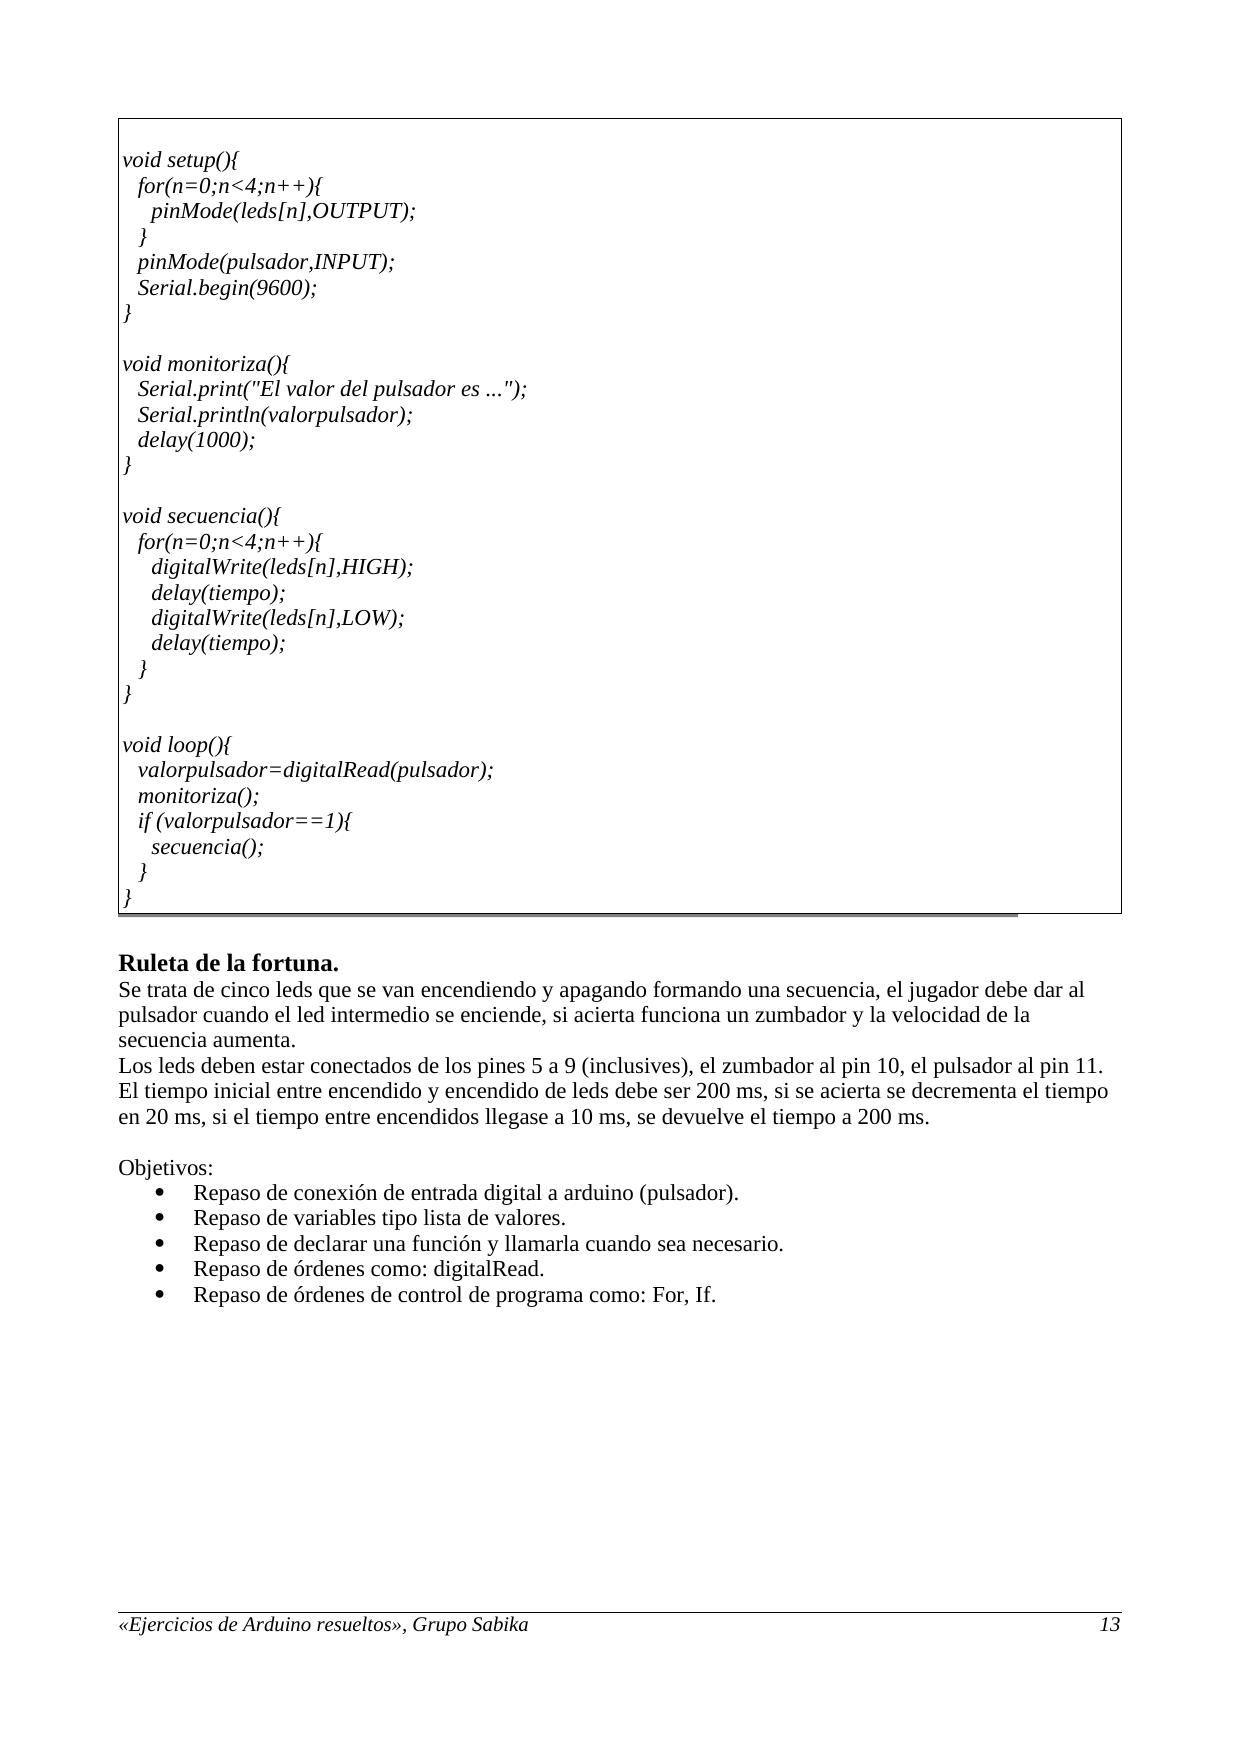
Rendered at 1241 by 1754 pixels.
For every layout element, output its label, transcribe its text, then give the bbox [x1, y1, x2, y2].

text El tiempo inicial entre encendido y encendido de leds debe ser 200 ms, si se acierta se decrementa el tiempo en 20 ms, si el tiempo entre encendidos llegase a 10 ms, se devuelve el tiempo a 200 ms. [931, 1078, 1122, 1129]
text Se trata de cinco leds que se van encendiendo y apagando formando una secuencia, el jugador debe dar al pulsador cuando el led intermedio se enciende, si acierta funciona un zumbador y la velocidad de la secuencia aumenta. [118, 977, 1122, 1053]
text secuencia(); [267, 830, 1121, 855]
text void monitoriza(){ [119, 347, 1121, 372]
text digitalWrite(leds[n],LOW); [288, 601, 1121, 626]
list Repaso de conexión de entrada digital a arduino (pulsador). [740, 1180, 1122, 1205]
text } [133, 296, 1121, 321]
text Serial.print("El valor del pulsador es ..."); [293, 372, 1121, 398]
text for(n=0;n<4;n++){ [284, 525, 1121, 550]
text } [149, 220, 1121, 245]
text Ruleta de la fortuna. [339, 949, 1122, 977]
text Objetivos: [118, 1154, 1122, 1180]
text Serial.begin(9600); [119, 271, 1121, 296]
text digitalWrite(leds[n],HIGH); [325, 550, 1121, 576]
list Repaso de órdenes de control de programa como: For, If. [717, 1282, 1122, 1307]
text } [149, 855, 1121, 881]
text pinMode(pulsador,INPUT); [149, 245, 1121, 271]
text for(n=0;n<4;n++){ [242, 169, 1121, 194]
text delay(tiempo); [288, 626, 1121, 652]
text } [133, 677, 1121, 703]
text Serial.println(valorpulsador); [416, 398, 1121, 423]
text valorpulsador=digitalRead(pulsador); [119, 753, 1121, 779]
text pinMode(leds[n],OUTPUT); [325, 194, 1121, 220]
text } [119, 448, 1121, 474]
list Repaso de declarar una función y llamarla cuando sea necesario. [785, 1231, 1122, 1256]
text void setup(){ [119, 143, 1121, 169]
text delay(tiempo); [119, 576, 1121, 601]
text } [149, 652, 1121, 677]
list Repaso de órdenes como: digitalRead. [545, 1256, 1122, 1282]
text void secuencia(){ [119, 499, 1121, 525]
text monitoriza(); [262, 779, 1121, 804]
list Repaso de variables tipo lista de valores. [567, 1205, 1122, 1231]
list Repaso de órdenes como: digitalRead. [156, 1256, 193, 1282]
text void loop(){ [119, 728, 1121, 753]
text if (valorpulsador==1){ [262, 804, 1121, 830]
text } [119, 881, 1121, 913]
list Repaso de variables tipo lista de valores. [156, 1205, 193, 1231]
text delay(1000); [258, 423, 1121, 448]
